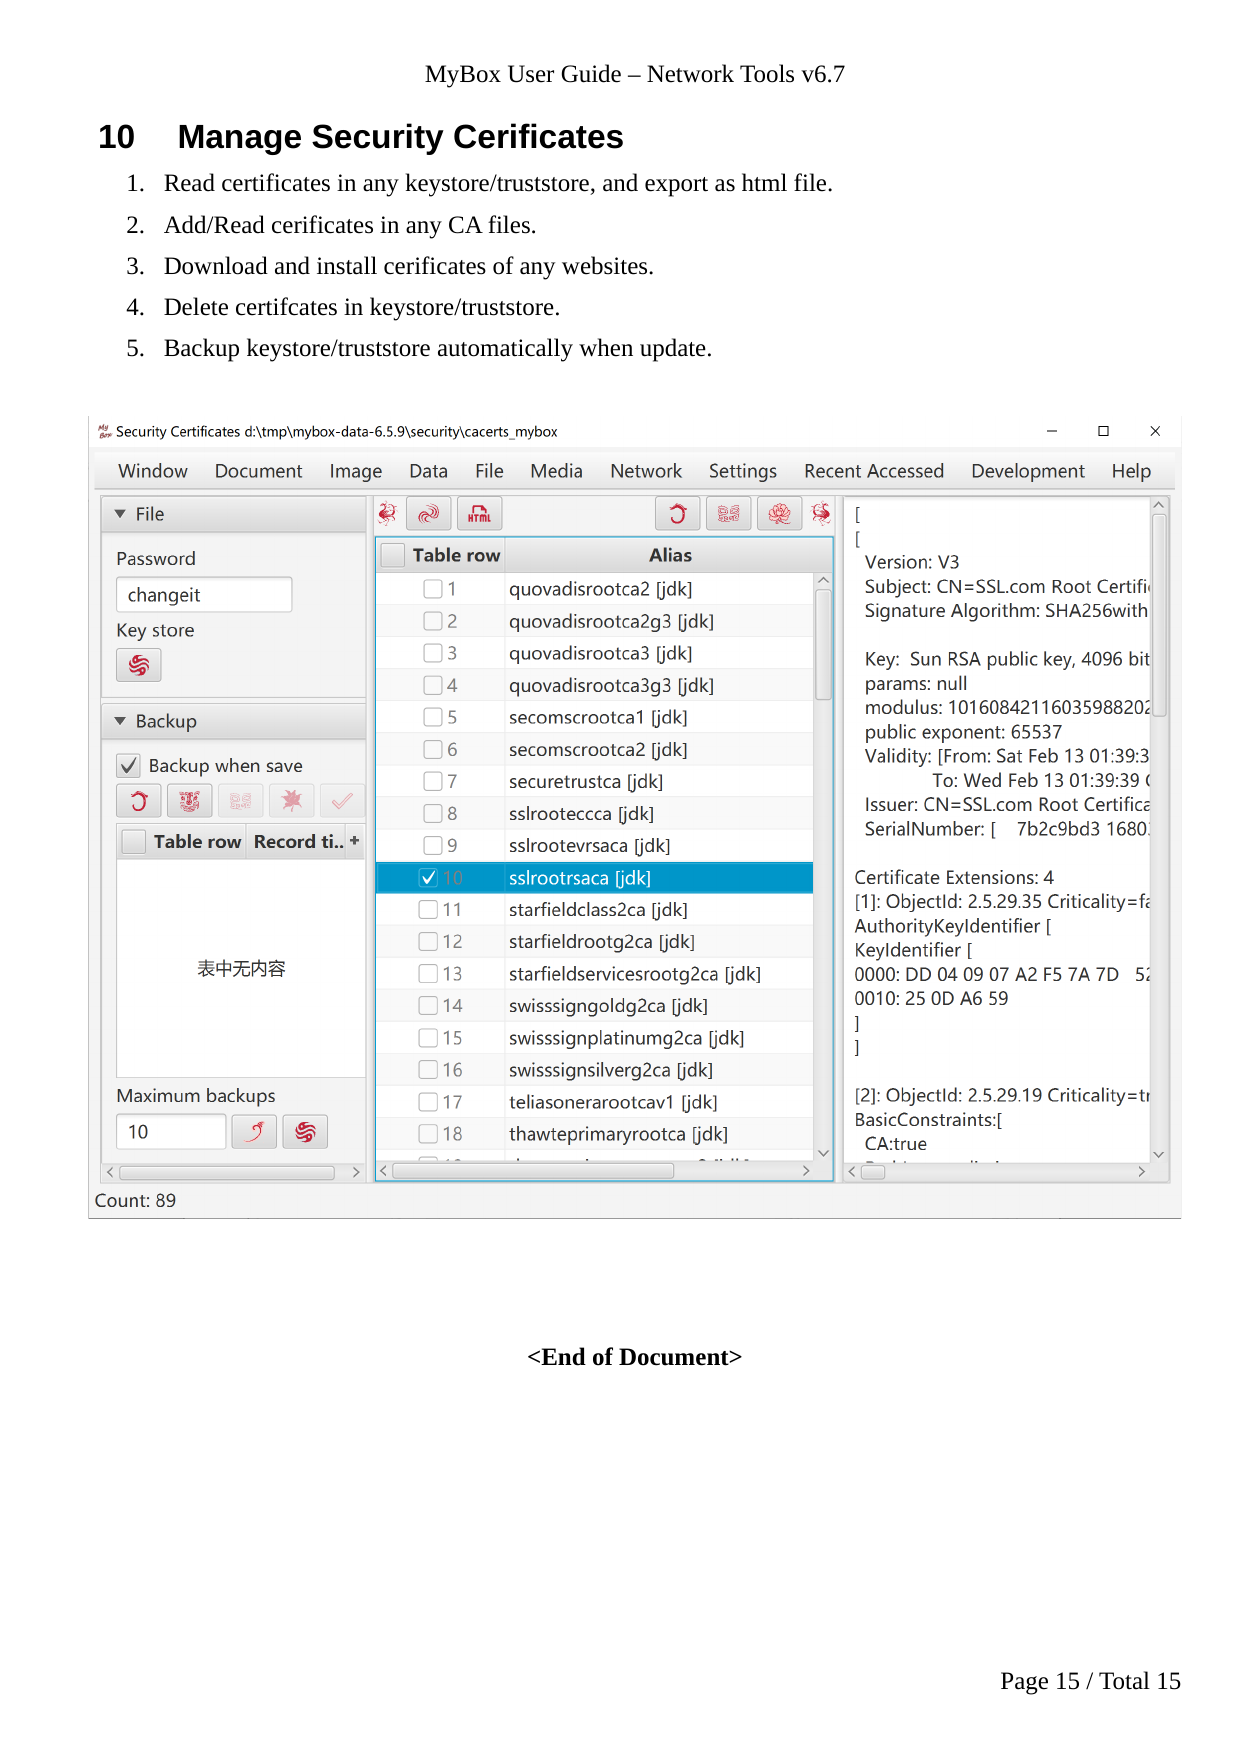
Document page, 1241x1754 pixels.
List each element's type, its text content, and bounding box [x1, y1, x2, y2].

list Delete certifcates in keystore/truststore. [126, 292, 1181, 321]
subtitle Manage Security Cerificates [88, 117, 1181, 156]
list Read certificates in any keystore/truststore, and export as html file. [126, 168, 1181, 197]
list Backup keystore/truststore automatically when update. [126, 333, 1181, 362]
list Download and install cerificates of any websites. [126, 251, 1181, 280]
text <End of Document> [88, 1342, 1181, 1371]
picture [88, 416, 1182, 1219]
list Add/Read cerificates in any CA files. [126, 210, 1181, 238]
